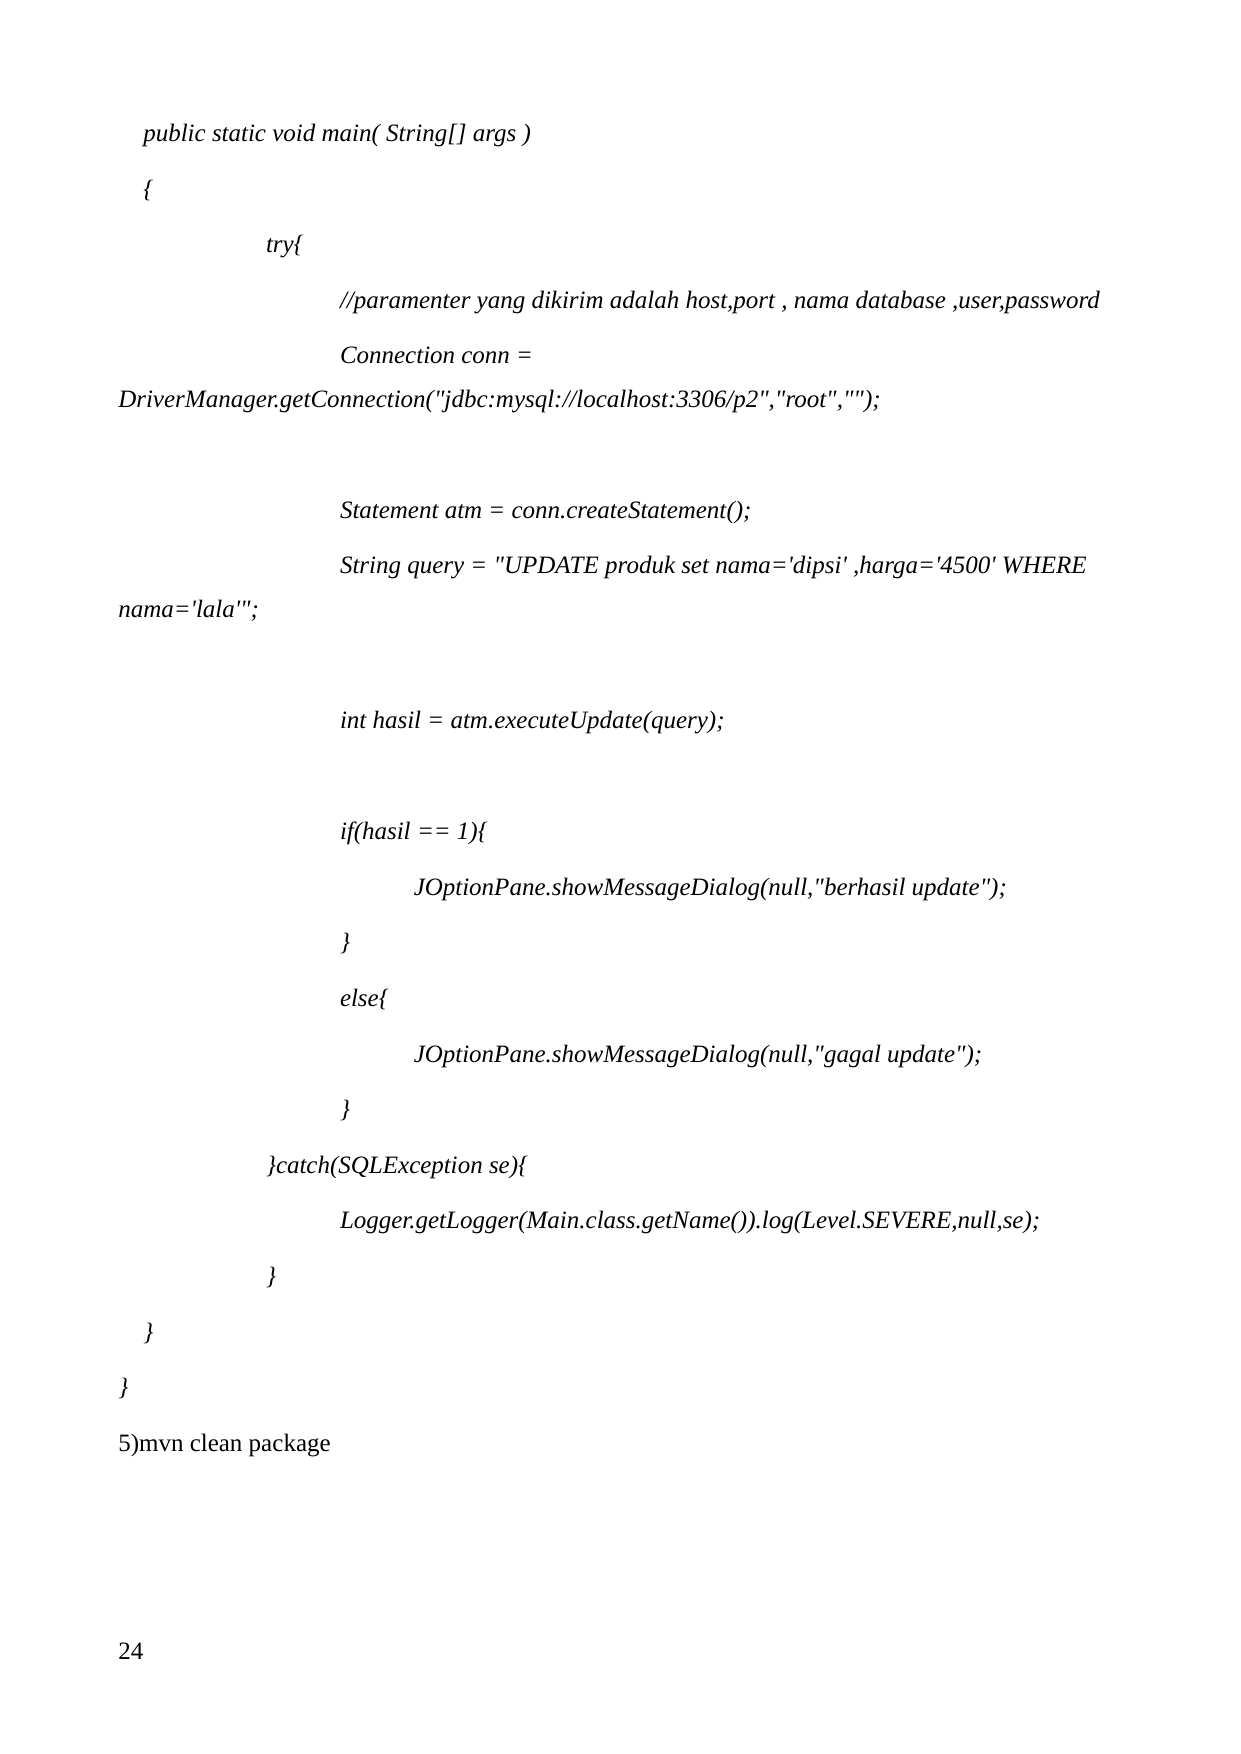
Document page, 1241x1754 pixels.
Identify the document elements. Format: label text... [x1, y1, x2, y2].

text int hasil = atm.executeUpdate(query); [118, 705, 1122, 734]
text } [118, 927, 1122, 956]
text } [118, 1094, 1122, 1123]
text else{ [118, 983, 1122, 1012]
text } [118, 1261, 1122, 1290]
text JOptionPane.showMessageDialog(null,"gagal update"); [118, 1039, 1122, 1067]
text //paramenter yang dikirim adalah host,port , nama database ,user,password [118, 285, 1122, 314]
text { [118, 174, 1122, 202]
text }catch(SQLException se){ [118, 1150, 1122, 1179]
text JOptionPane.showMessageDialog(null,"berhasil update"); [118, 872, 1122, 901]
text Logger.getLogger(Main.class.getName()).log(Level.SEVERE,null,se); [118, 1206, 1122, 1234]
list mvn clean package [118, 1428, 1122, 1457]
text if(hasil == 1){ [118, 816, 1122, 845]
text try{ [118, 229, 1122, 258]
text Connection conn = DriverManager.getConnection("jdbc:mysql://localhost:3306/p2","root",""); [118, 341, 1122, 412]
text } [118, 1317, 1122, 1346]
text } [118, 1372, 1122, 1401]
text String query = "UPDATE produk set nama='dipsi' ,harga='4500' WHERE nama='lala'"; [118, 551, 1122, 622]
text Statement atm = conn.createStatement(); [118, 495, 1122, 524]
text public static void main( String[] args ) [118, 118, 1122, 147]
